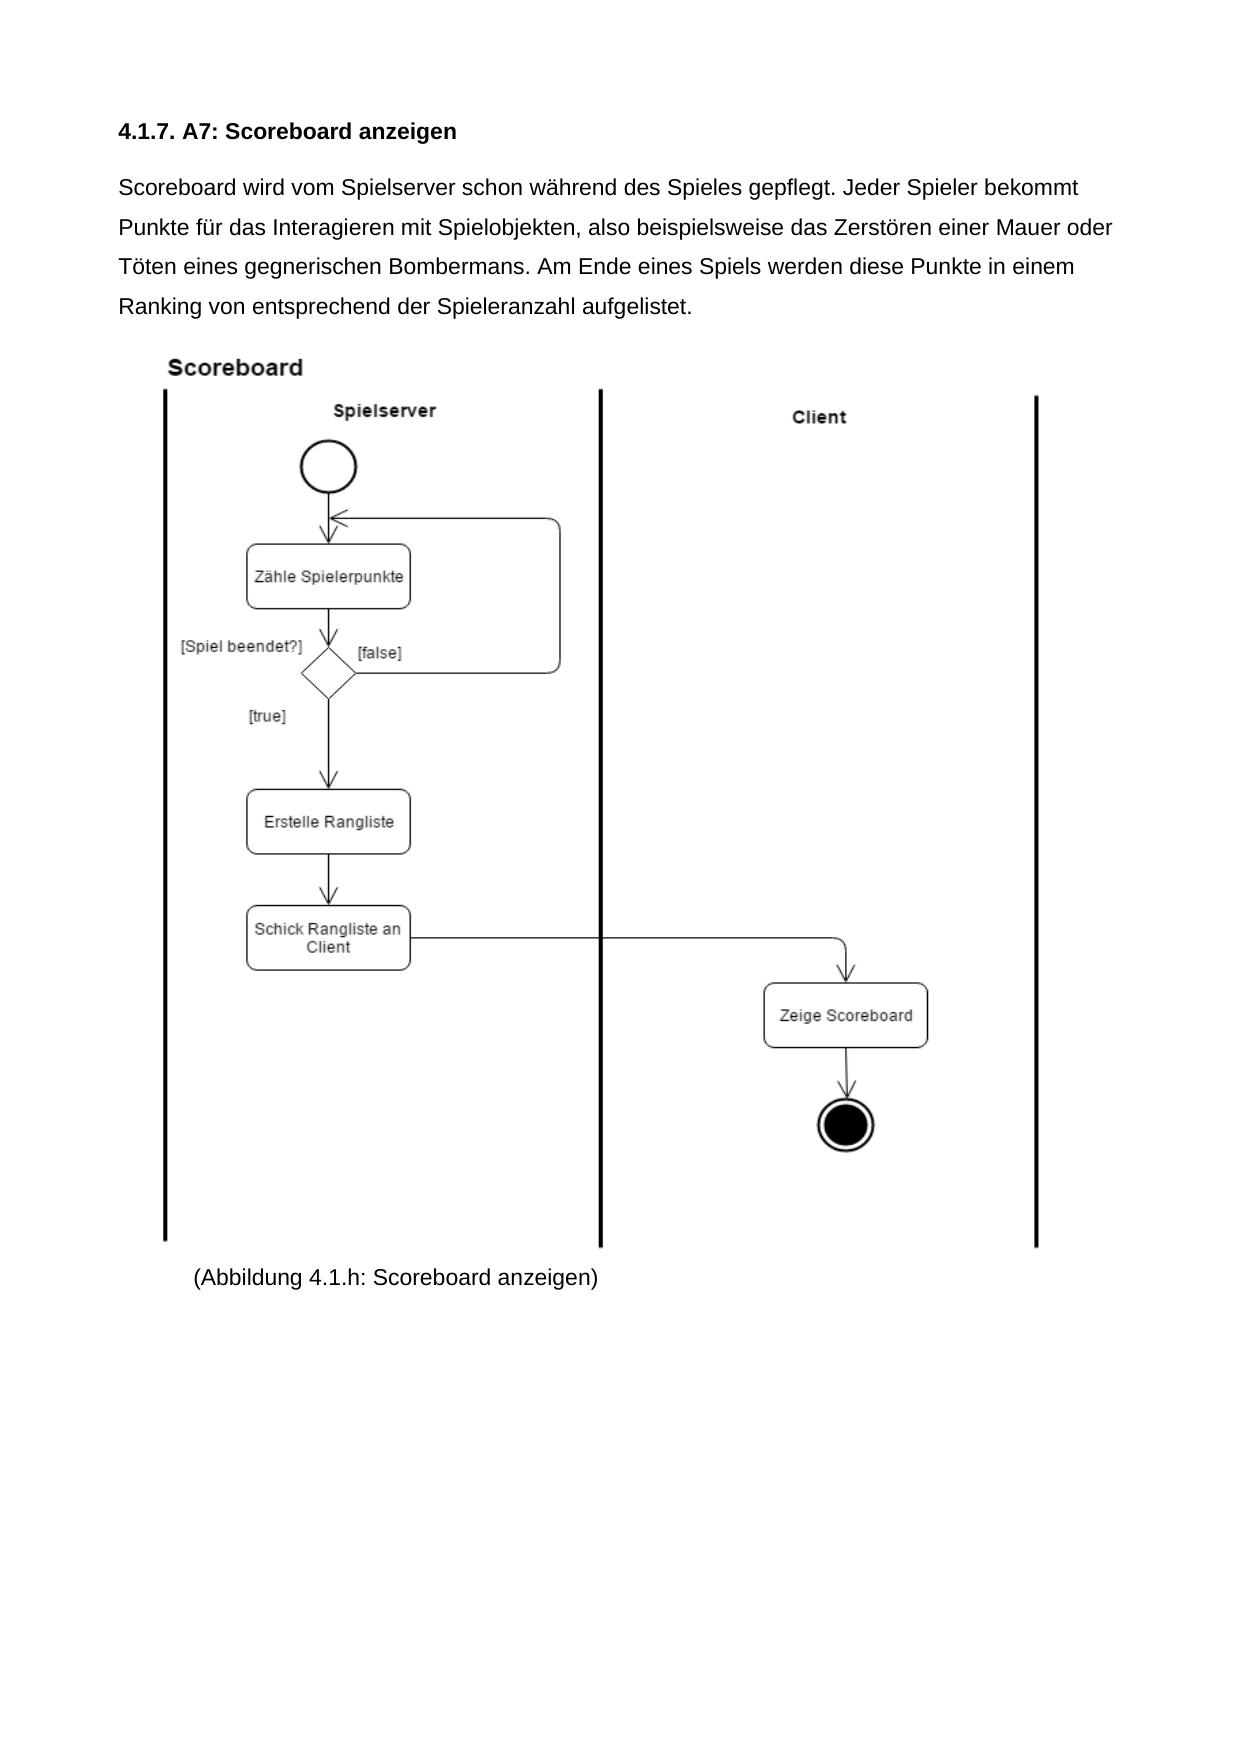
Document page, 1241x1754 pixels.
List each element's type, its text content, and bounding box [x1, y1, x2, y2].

text Scoreboard wird vom Spielserver schon während des Spieles gepflegt. Jeder Spieler bekommt Punkte für das Interagieren mit Spielobjekten, also beispielsweise das Zerstören einer Mauer oder Töten eines gegnerischen Bombermans. Am Ende eines Spiels werden diese Punkte in einem Ranking von entsprechend der Spieleranzahl aufgelistet. [118, 174, 1122, 319]
text 4.1.7. A7: Scoreboard anzeigen [118, 118, 1122, 144]
text (Abbildung 4.1.h: Scoreboard anzeigen) [118, 349, 1122, 1290]
